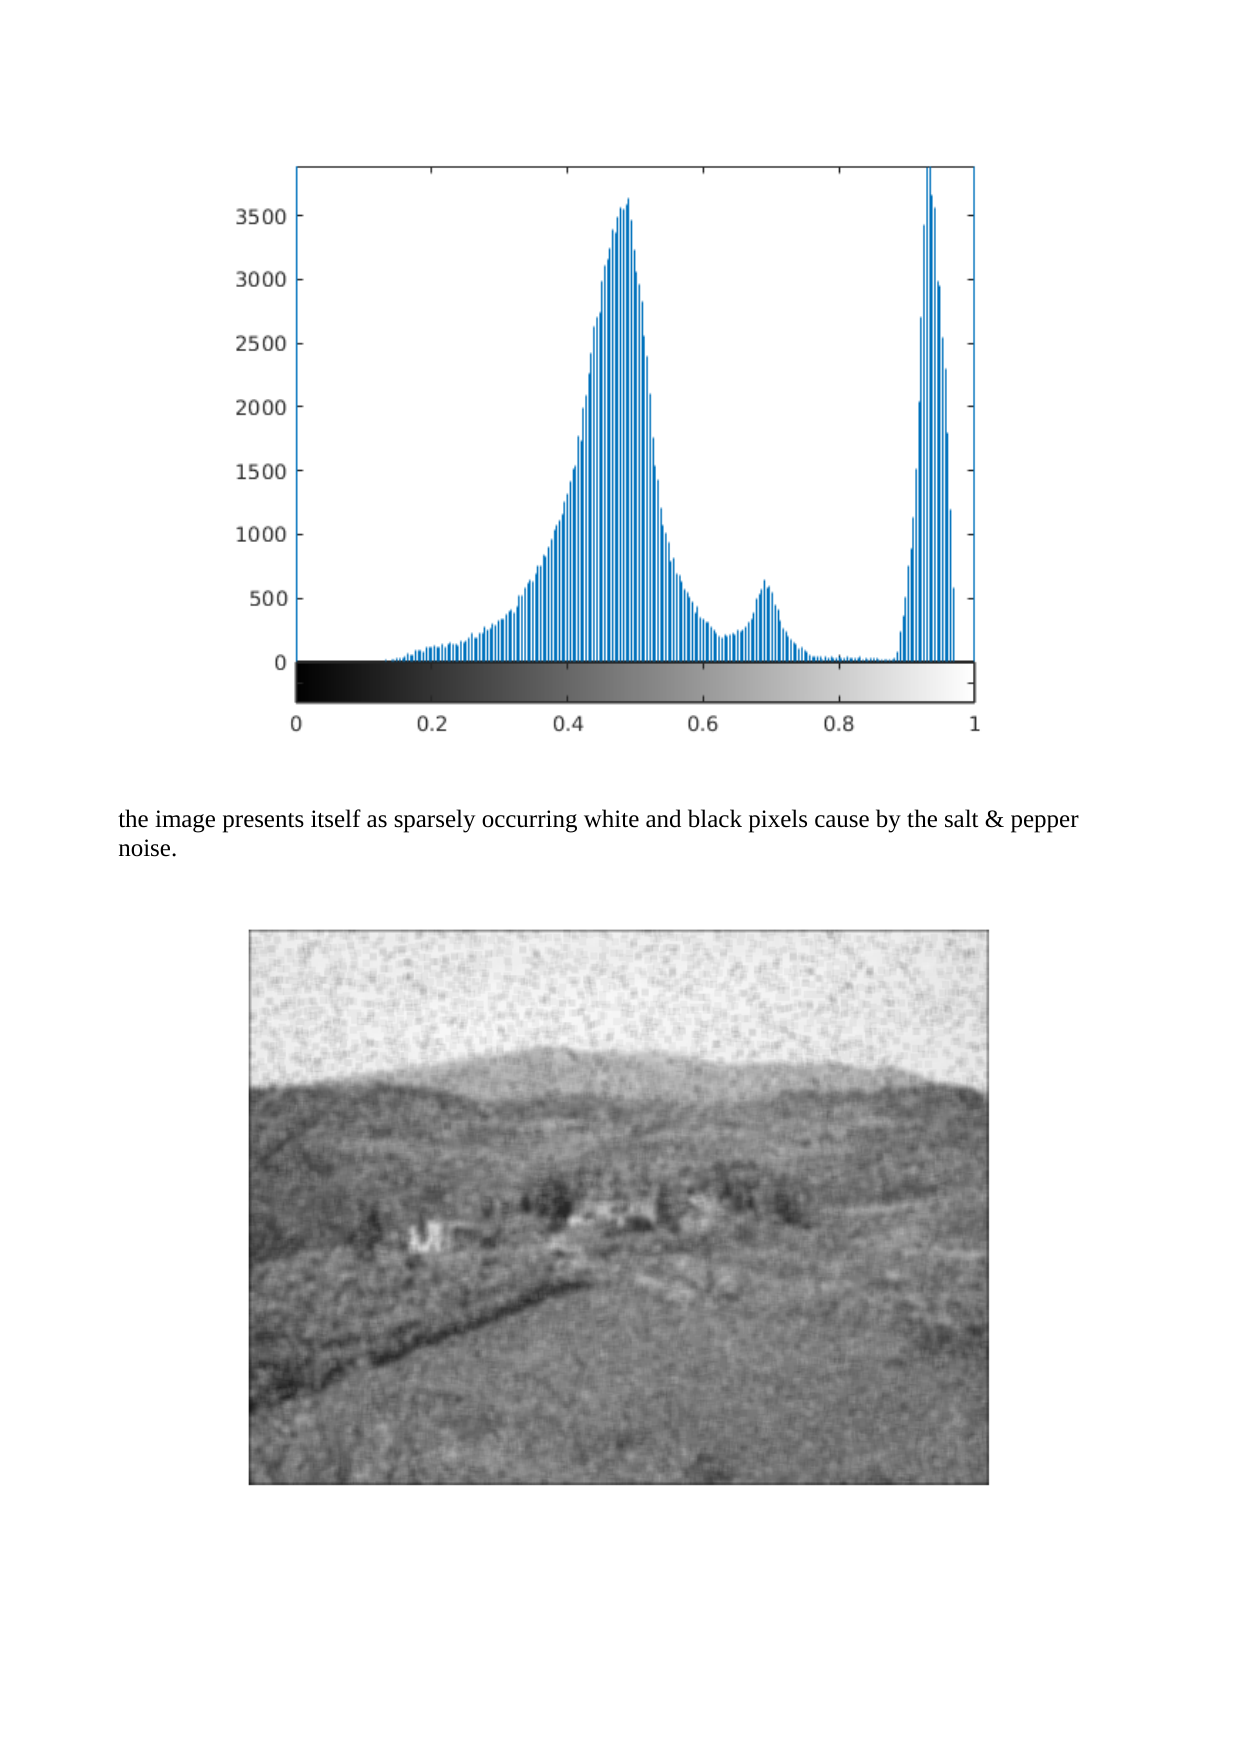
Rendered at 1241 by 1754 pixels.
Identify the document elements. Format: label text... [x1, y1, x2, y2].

text the image presents itself as sparsely occurring white and black pixels cause by the salt & pepper noise. [118, 804, 1122, 862]
picture [182, 118, 1058, 775]
picture [118, 890, 1123, 1575]
